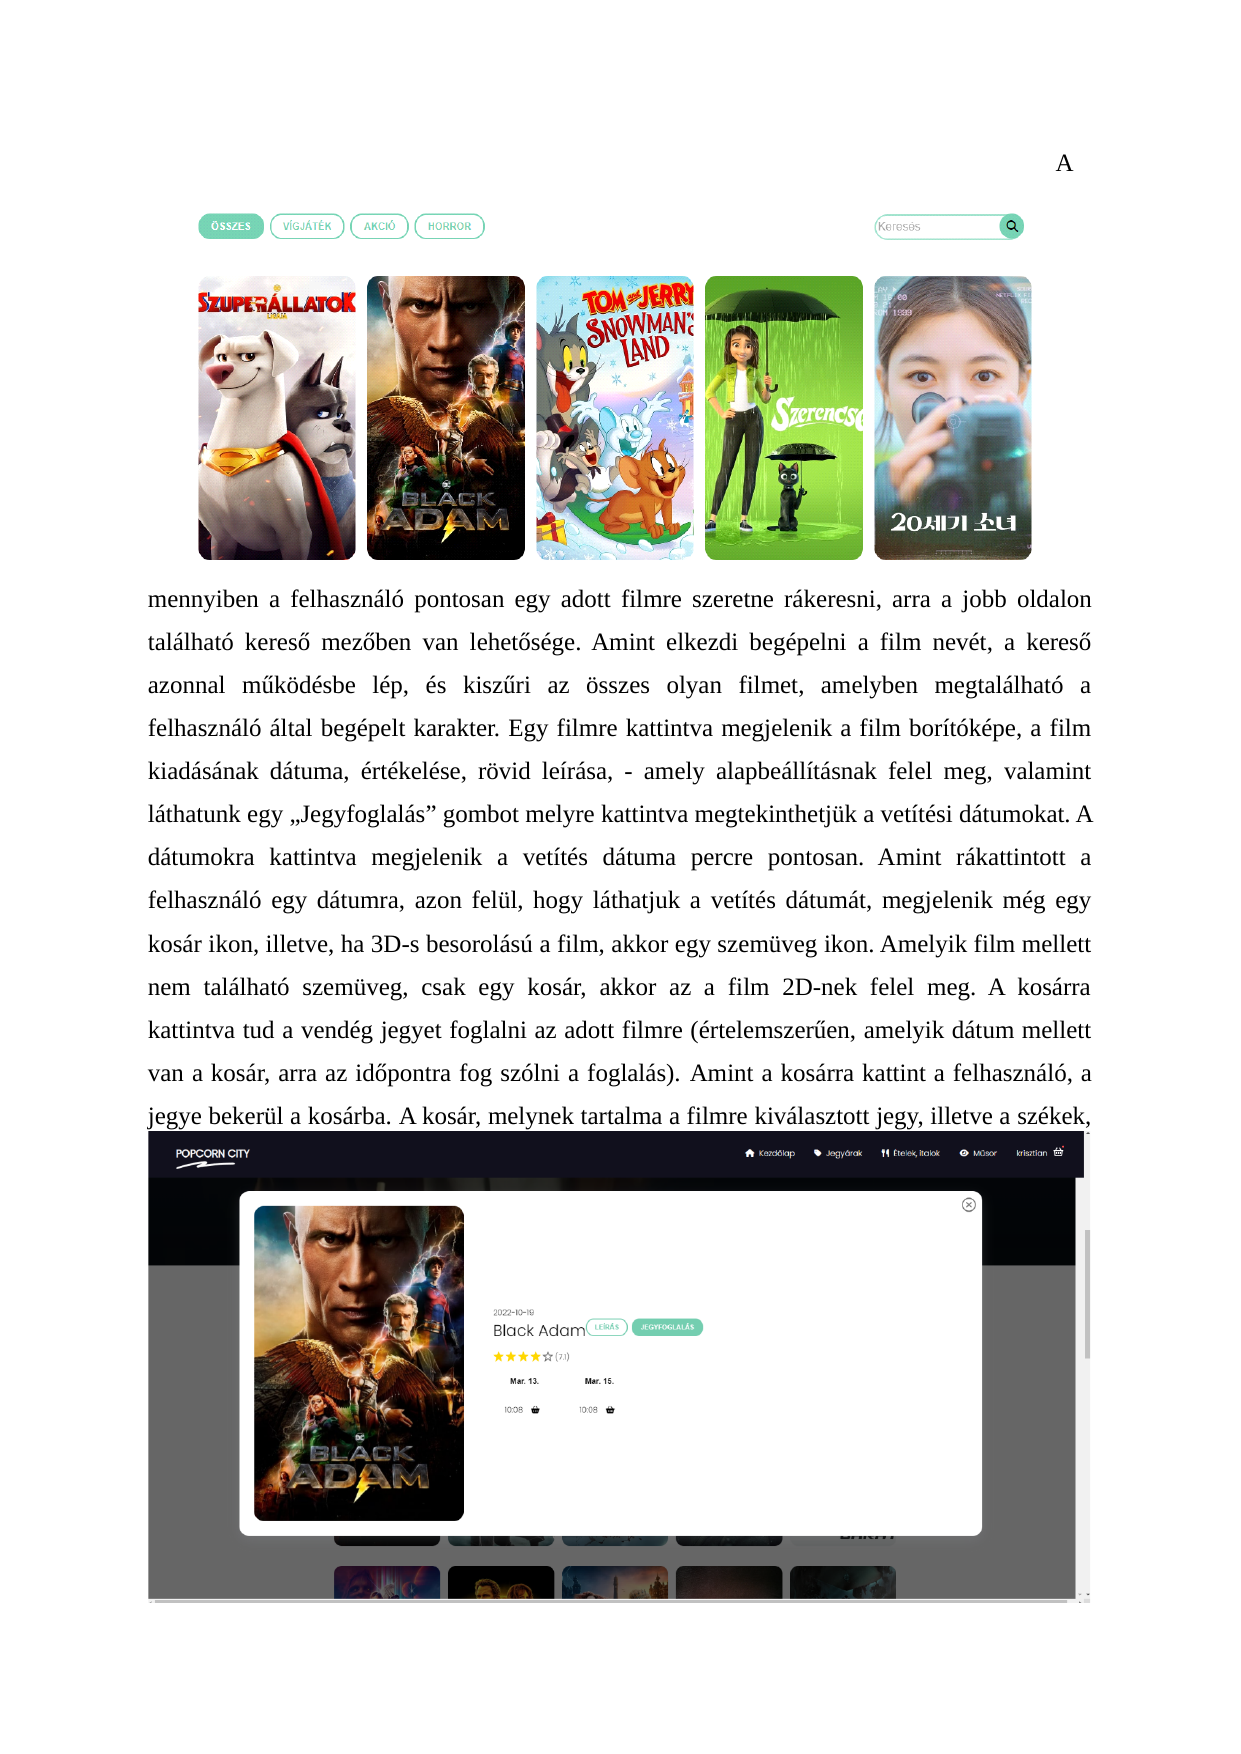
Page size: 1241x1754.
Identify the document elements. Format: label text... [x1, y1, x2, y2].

text Amennyiben a felhasználó pontosan egy adott filmre szeretne rákeresni, arra a jobb oldalon található kereső mezőben van lehetősége. Amint elkezdi begépelni a film nevét, a kereső azonnal működésbe lép, és kiszűri az összes olyan filmet, amelyben megtalálható a felhasználó által begépelt karakter. Egy filmre kattintva megjelenik a film borítóképe, a film kiadásának dátuma, értékelése, rövid leírása, - amely alapbeállításnak felel meg, valamint láthatunk egy „Jegyfoglalás” gombot melyre kattintva megtekinthetjük a vetítési dátumokat. A dátumokra kattintva megjelenik a vetítés dátuma percre pontosan. Amint rákattintott a felhasználó egy dátumra, azon felül, hogy láthatjuk a vetítés dátumát, megjelenik még egy kosár ikon, illetve, ha 3D-s besorolású a film, akkor egy szemüveg ikon. Amelyik film mellett nem található szemüveg, csak egy kosár, akkor az a film 2D-nek felel meg. A kosárra kattintva tud a vendég jegyet foglalni az adott filmre (értelemszerűen, amelyik dátum mellett van a kosár, arra az időpontra fog szólni a foglalás). Amint a kosárra kattint a felhasználó, a jegye bekerül a kosárba. A kosár, melynek tartalma a filmre kiválasztott jegy, illetve a székek, [148, 148, 1093, 1130]
